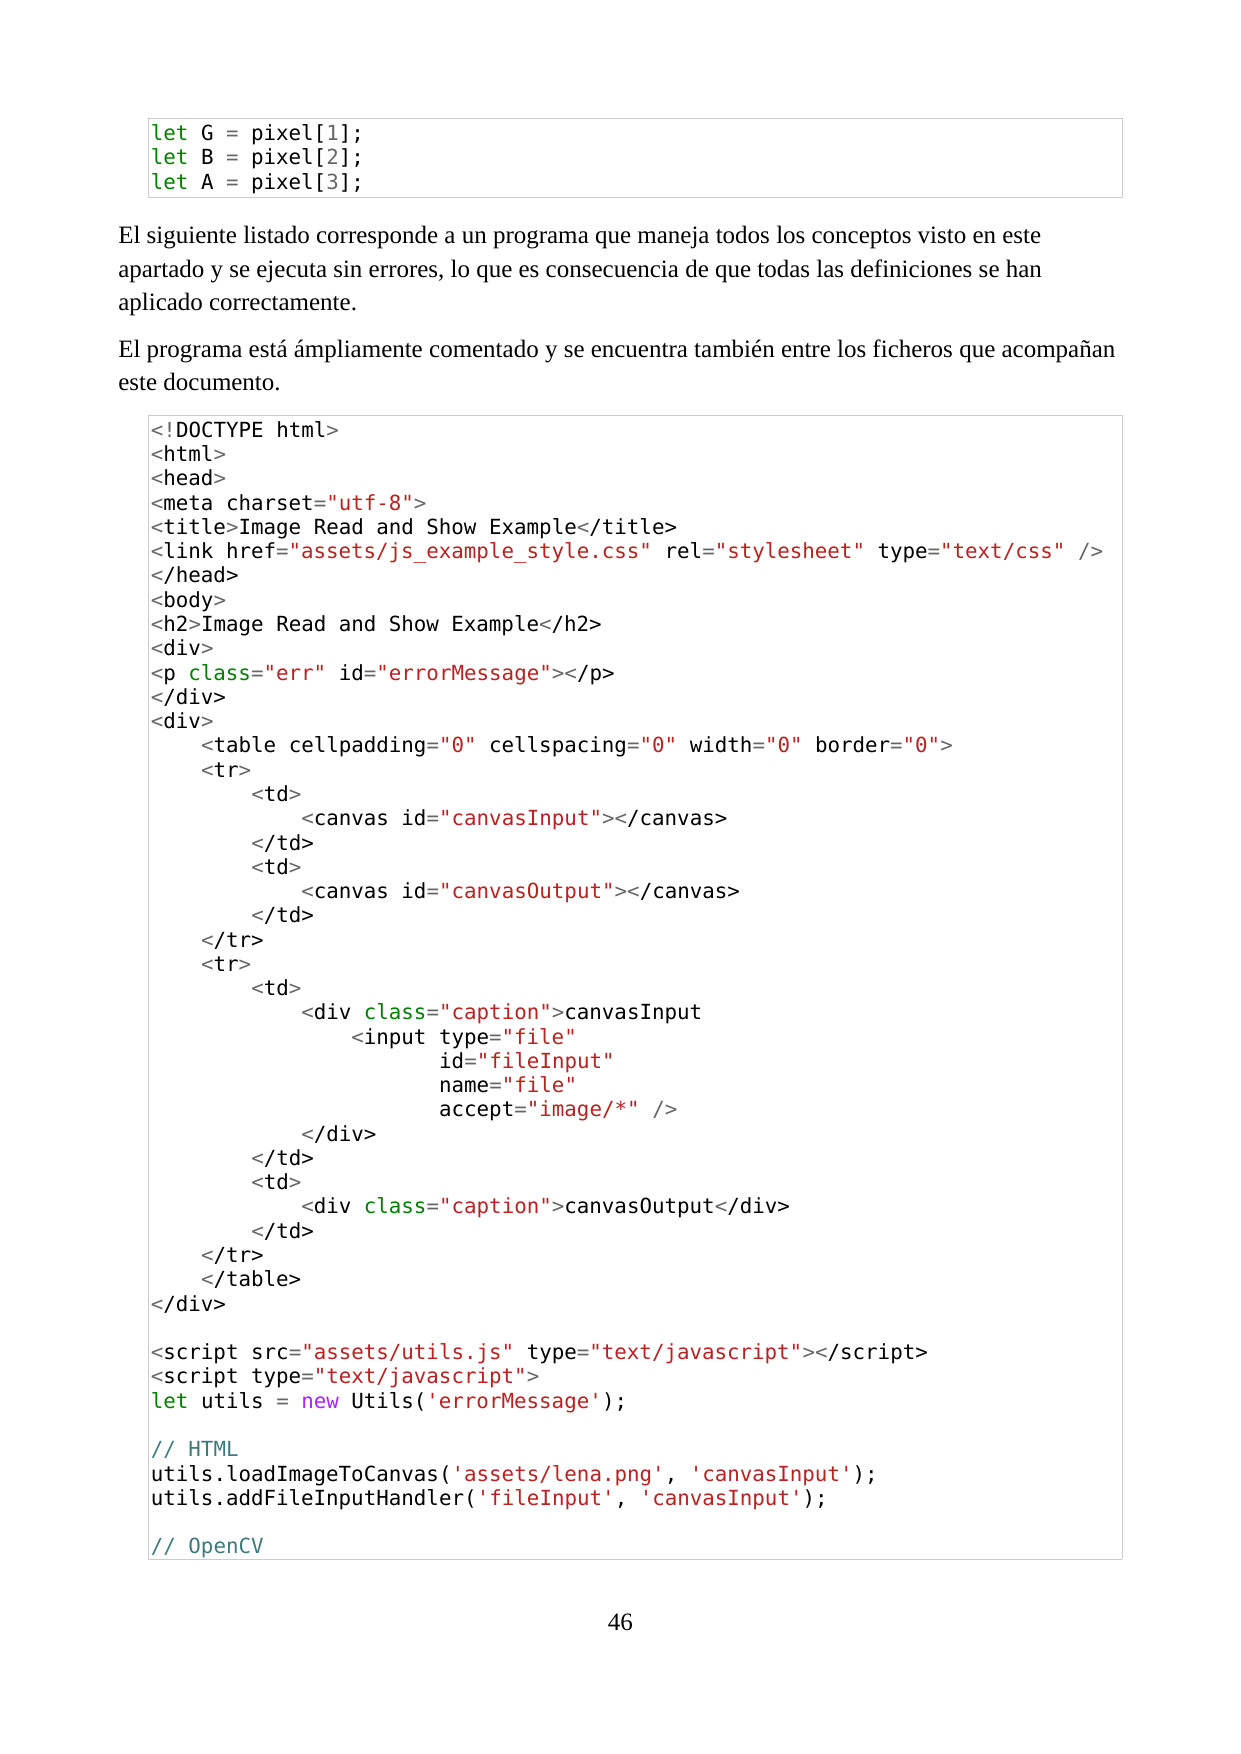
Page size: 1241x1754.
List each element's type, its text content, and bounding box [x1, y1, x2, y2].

text El siguiente listado corresponde a un programa que maneja todos los conceptos visto en este apartado y se ejecuta sin errores, lo que es consecuencia de que todas las definiciones se han aplicado correctamente. [118, 221, 1122, 315]
text <script type="text/javascript"> [149, 1361, 1122, 1386]
text <td> [149, 1167, 1122, 1192]
text <div class="caption">canvasInput [149, 997, 1122, 1022]
text <body> [149, 585, 1122, 609]
text El programa está ámpliamente comentado y se encuentra también entre los ficheros que acompañan este documento. [118, 334, 1122, 396]
text <td> [149, 852, 1122, 876]
text <script src="assets/utils.js" type="text/javascript"></script> [149, 1337, 1122, 1361]
text <head> [149, 463, 1122, 488]
text </tr> [149, 1240, 1122, 1264]
text // OpenCV [149, 1531, 1122, 1559]
text <div> [149, 706, 1122, 730]
text name="file" [149, 1070, 1122, 1094]
text <div class="caption">canvasOutput</div> [149, 1192, 1122, 1216]
text let utils = new Utils('errorMessage'); [149, 1386, 1122, 1413]
text </td> [149, 827, 1122, 852]
text <link href="assets/js_example_style.css" rel="stylesheet" type="text/css" /> [149, 536, 1122, 561]
text <canvas id="canvasOutput"></canvas> [149, 876, 1122, 900]
text id="fileInput" [149, 1046, 1122, 1070]
text <td> [149, 779, 1122, 803]
text utils.loadImageToCanvas('assets/lena.png', 'canvasInput'); [149, 1458, 1122, 1483]
text </div> [149, 682, 1122, 706]
text </tr> [149, 924, 1122, 949]
text accept="image/*" /> [149, 1094, 1122, 1119]
text <table cellpadding="0" cellspacing="0" width="0" border="0"> [149, 730, 1122, 755]
text <td> [149, 973, 1122, 997]
text // HTML [149, 1434, 1122, 1458]
text let A = pixel[3]; [149, 167, 1122, 197]
text let B = pixel[2]; [149, 142, 1122, 167]
text </table> [149, 1264, 1122, 1289]
text <!DOCTYPE html> [149, 416, 1122, 439]
text utils.addFileInputHandler('fileInput', 'canvasInput'); [149, 1483, 1122, 1510]
text </td> [149, 1143, 1122, 1167]
text <title>Image Read and Show Example</title> [149, 512, 1122, 536]
text <html> [149, 439, 1122, 463]
text </div> [149, 1289, 1122, 1316]
text <tr> [149, 949, 1122, 973]
text <p class="err" id="errorMessage"></p> [149, 658, 1122, 682]
text </td> [149, 900, 1122, 924]
text <input type="file" [149, 1022, 1122, 1046]
text </td> [149, 1216, 1122, 1240]
text let G = pixel[1]; [149, 119, 1122, 142]
text </head> [149, 561, 1122, 585]
text <div> [149, 633, 1122, 658]
text </div> [149, 1119, 1122, 1143]
text <canvas id="canvasInput"></canvas> [149, 803, 1122, 827]
text <meta charset="utf-8"> [149, 488, 1122, 512]
text <h2>Image Read and Show Example</h2> [149, 609, 1122, 633]
text <tr> [149, 755, 1122, 779]
